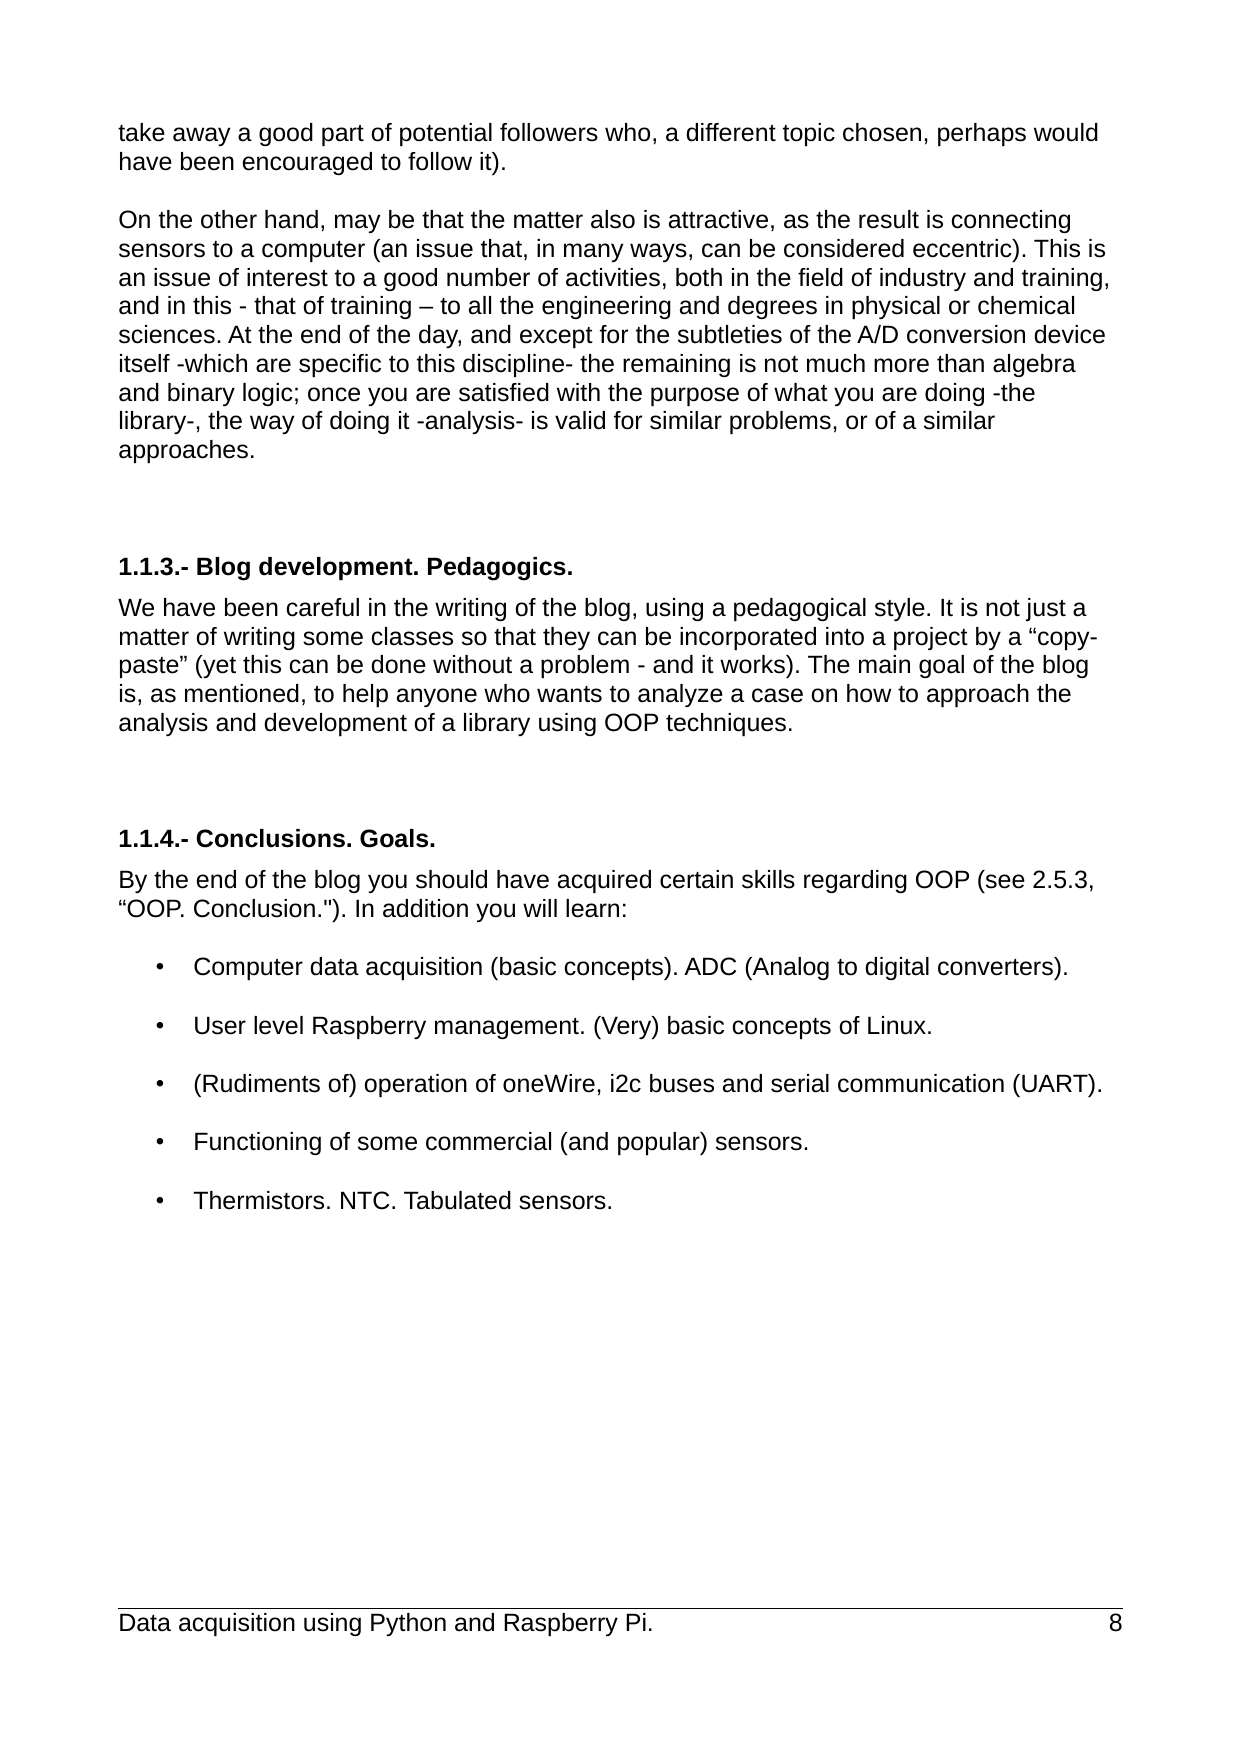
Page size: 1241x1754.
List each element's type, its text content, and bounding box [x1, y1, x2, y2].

text We have been careful in the writing of the blog, using a pedagogical style. It is not just a matter of writing some classes so that they can be incorporated into a project by a “copy-paste” (yet this can be done without a problem - and it works). The main goal of the blog is, as mentioned, to help anyone who wants to analyze a case on how to approach the analysis and development of a library using OOP techniques. [118, 593, 1122, 736]
text By the end of the blog you should have acquired certain skills regarding OOP (see 2.5.3, “OOP. Conclusion."). In addition you will learn: [118, 865, 1122, 923]
subtitle 1.1.3.- Blog development. Pedagogics. [118, 552, 1122, 580]
text take away a good part of potential followers who, a different topic chosen, perhaps would have been encouraged to follow it). [118, 118, 1122, 176]
subtitle 1.1.4.- Conclusions. Goals. [118, 824, 1122, 853]
text On the other hand, may be that the matter also is attractive, as the result is connecting sensors to a computer (an issue that, in many ways, can be considered eccentric). This is an issue of interest to a good number of activities, both in the field of industry and training, and in this - that of training – to all the engineering and degrees in physical or chemical sciences. At the end of the day, and except for the subtleties of the A/D conversion device itself -which are specific to this discipline- the remaining is not much more than algebra and binary logic; once you are satisfied with the purpose of what you are doing -the library-, the way of doing it -analysis- is valid for similar problems, or of a similar approaches. [118, 205, 1122, 464]
list (Rudiments of) operation of oneWire, i2c buses and serial communication (UART). [156, 1069, 1122, 1098]
list Thermistors. NTC. Tabulated sensors. [156, 1186, 1122, 1214]
list Computer data acquisition (basic concepts). ADC (Analog to digital converters). [156, 952, 1122, 981]
list User level Raspberry management. (Very) basic concepts of Linux. [156, 1011, 1122, 1039]
list Functioning of some commercial (and popular) sensors. [156, 1127, 1122, 1156]
